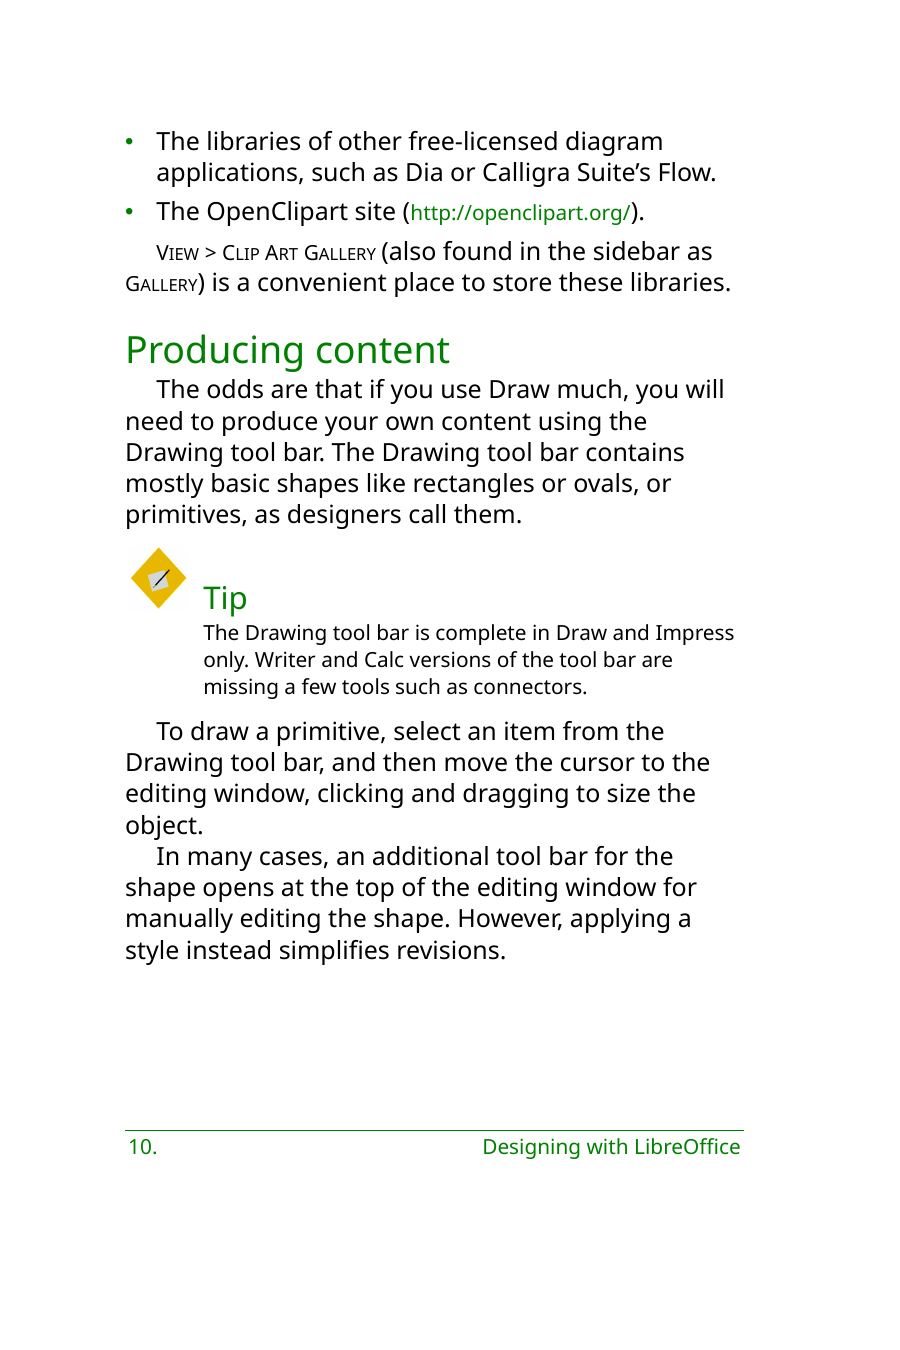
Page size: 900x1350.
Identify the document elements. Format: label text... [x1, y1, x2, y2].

text In many cases, an additional tool bar for the shape opens at the top of the editing window for manually editing the shape. However, applying a style instead simplifies revisions. [125, 840, 744, 965]
text View > Clip Art Gallery (also found in the sidebar as Gallery) is a convenient place to store these libraries. [125, 235, 744, 298]
text The odds are that if you use Draw much, you will need to produce your own content using the Drawing tool bar. The Drawing tool bar contains mostly basic shapes like rectangles or ovals, or primitives, as designers call them. [125, 374, 744, 530]
subtitle Producing content [125, 323, 744, 374]
list Tip [125, 546, 744, 618]
list The OpenClipart site (http://openclipart.org/). [125, 196, 744, 227]
list The libraries of other free-licensed diagram applications, such as Dia or Calligra Suite’s Flow. [125, 125, 744, 187]
picture [126, 546, 189, 610]
text To draw a primitive, select an item from the Drawing tool bar, and then move the cursor to the editing window, clicking and dragging to size the object. [125, 715, 744, 840]
text The Drawing tool bar is complete in Draw and Impress only. Writer and Calc versions of the tool bar are missing a few tools such as connectors. [203, 618, 744, 700]
